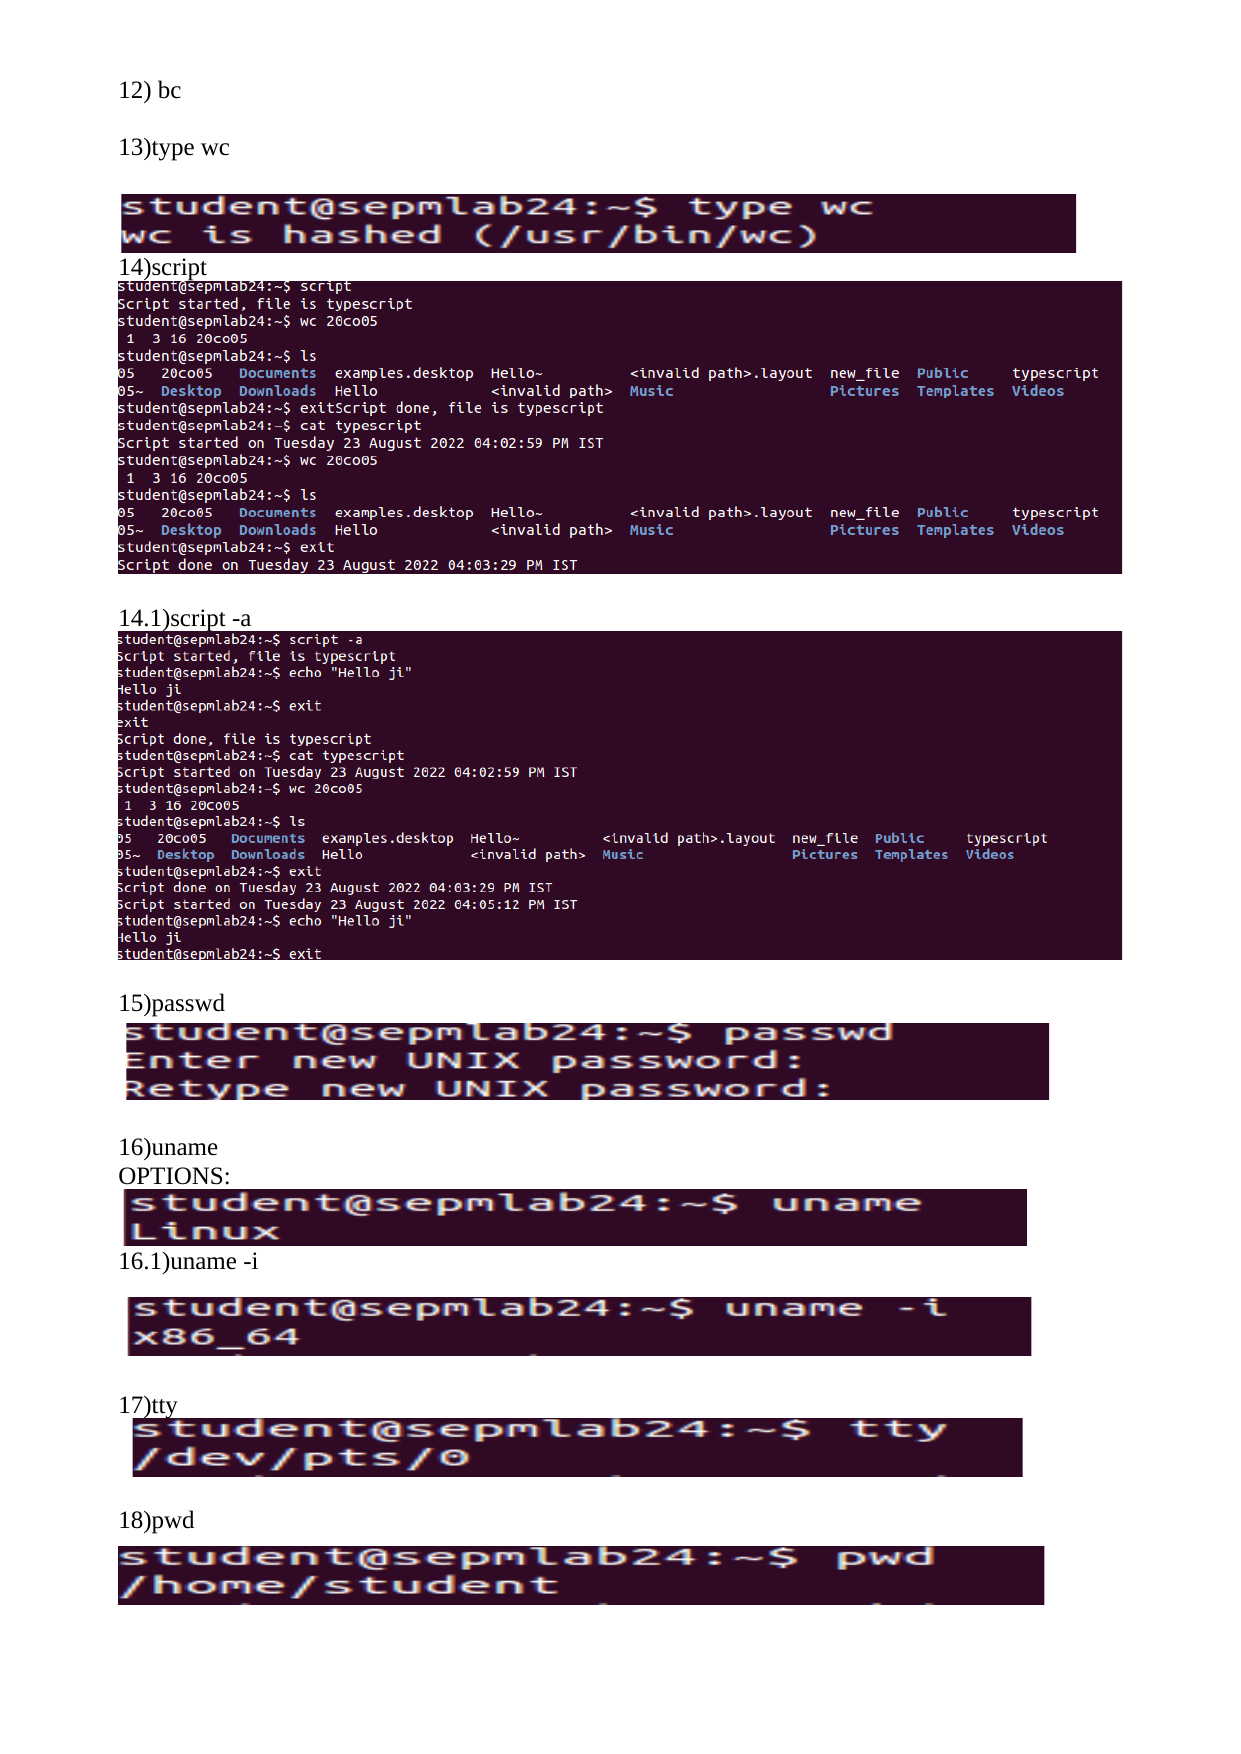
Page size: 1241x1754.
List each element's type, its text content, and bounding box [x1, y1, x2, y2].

text 13)type wc [118, 132, 1122, 161]
text 16.1)uname -i [118, 1218, 1122, 1275]
text 17)tty [118, 1390, 1122, 1418]
text 18)pwd [118, 1505, 1122, 1533]
text 14.1)script -a [118, 603, 1122, 631]
text 12) bc [118, 75, 1122, 104]
text 14)script [118, 219, 1122, 281]
text 15)passwd [118, 988, 1122, 1017]
text 16)uname [118, 1132, 1122, 1161]
text OPTIONS: [118, 1161, 1122, 1189]
